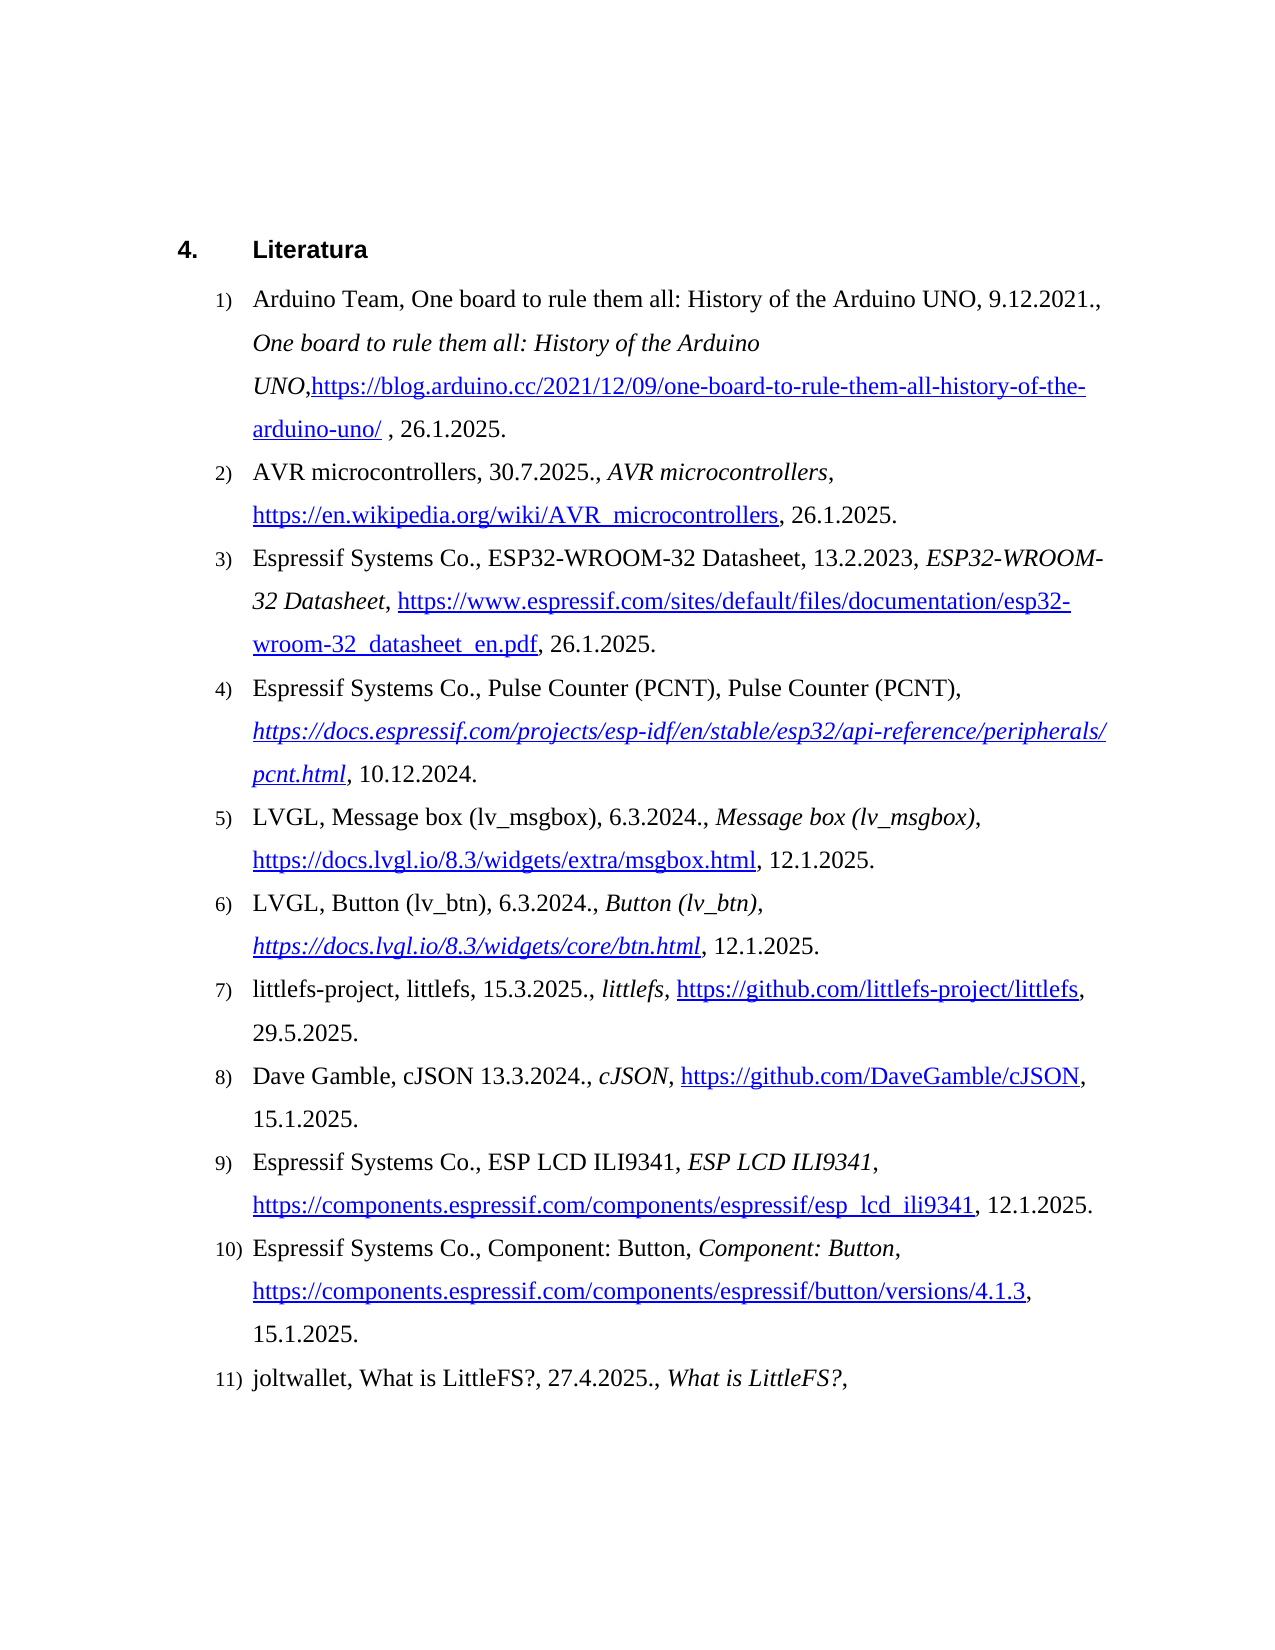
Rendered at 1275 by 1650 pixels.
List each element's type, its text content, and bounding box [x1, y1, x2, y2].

list Arduino Team, One board to rule them all: History of the Arduino UNO, 9.12.2021., One board to rule them all: History of the Arduino UNO,https://blog.arduino.cc/2021/12/09/one-board-to-rule-them-all-history-of-the-arduino-uno/ , 26.1.2025. [215, 284, 1127, 443]
list littlefs-project, littlefs, 15.3.2025., littlefs, https://github.com/littlefs-project/littlefs, 29.5.2025. [215, 974, 1127, 1046]
list joltwallet, What is LittleFS?, 27.4.2025., What is LittleFS?, [215, 1363, 1127, 1391]
subtitle Literatura [177, 235, 1127, 264]
list Espressif Systems Co., ESP LCD ILI9341, ESP LCD ILI9341, https://components.espressif.com/components/espressif/esp_lcd_ili9341, 12.1.2025. [215, 1147, 1127, 1219]
list Espressif Systems Co., ESP32-WROOM-32 Datasheet, 13.2.2023, ESP32-WROOM-32 Datasheet, https://www.espressif.com/sites/default/files/documentation/esp32-wroom-32_datasheet_en.pdf, 26.1.2025. [215, 543, 1127, 658]
list LVGL, Button (lv_btn), 6.3.2024., Button (lv_btn), https://docs.lvgl.io/8.3/widgets/core/btn.html, 12.1.2025. [215, 888, 1127, 960]
list Espressif Systems Co., Pulse Counter (PCNT), Pulse Counter (PCNT), https://docs.espressif.com/projects/esp-idf/en/stable/esp32/api-reference/peripherals/pcnt.html, 10.12.2024. [215, 673, 1127, 788]
list LVGL, Message box (lv_msgbox), 6.3.2024., Message box (lv_msgbox), https://docs.lvgl.io/8.3/widgets/extra/msgbox.html, 12.1.2025. [215, 802, 1127, 874]
list AVR microcontrollers, 30.7.2025., AVR microcontrollers, https://en.wikipedia.org/wiki/AVR_microcontrollers, 26.1.2025. [215, 457, 1127, 529]
list Dave Gamble, cJSON 13.3.2024., cJSON, https://github.com/DaveGamble/cJSON, 15.1.2025. [215, 1061, 1127, 1133]
list Espressif Systems Co., Component: Button, Component: Button, https://components.espressif.com/components/espressif/button/versions/4.1.3, 15.1.2025. [215, 1233, 1127, 1348]
